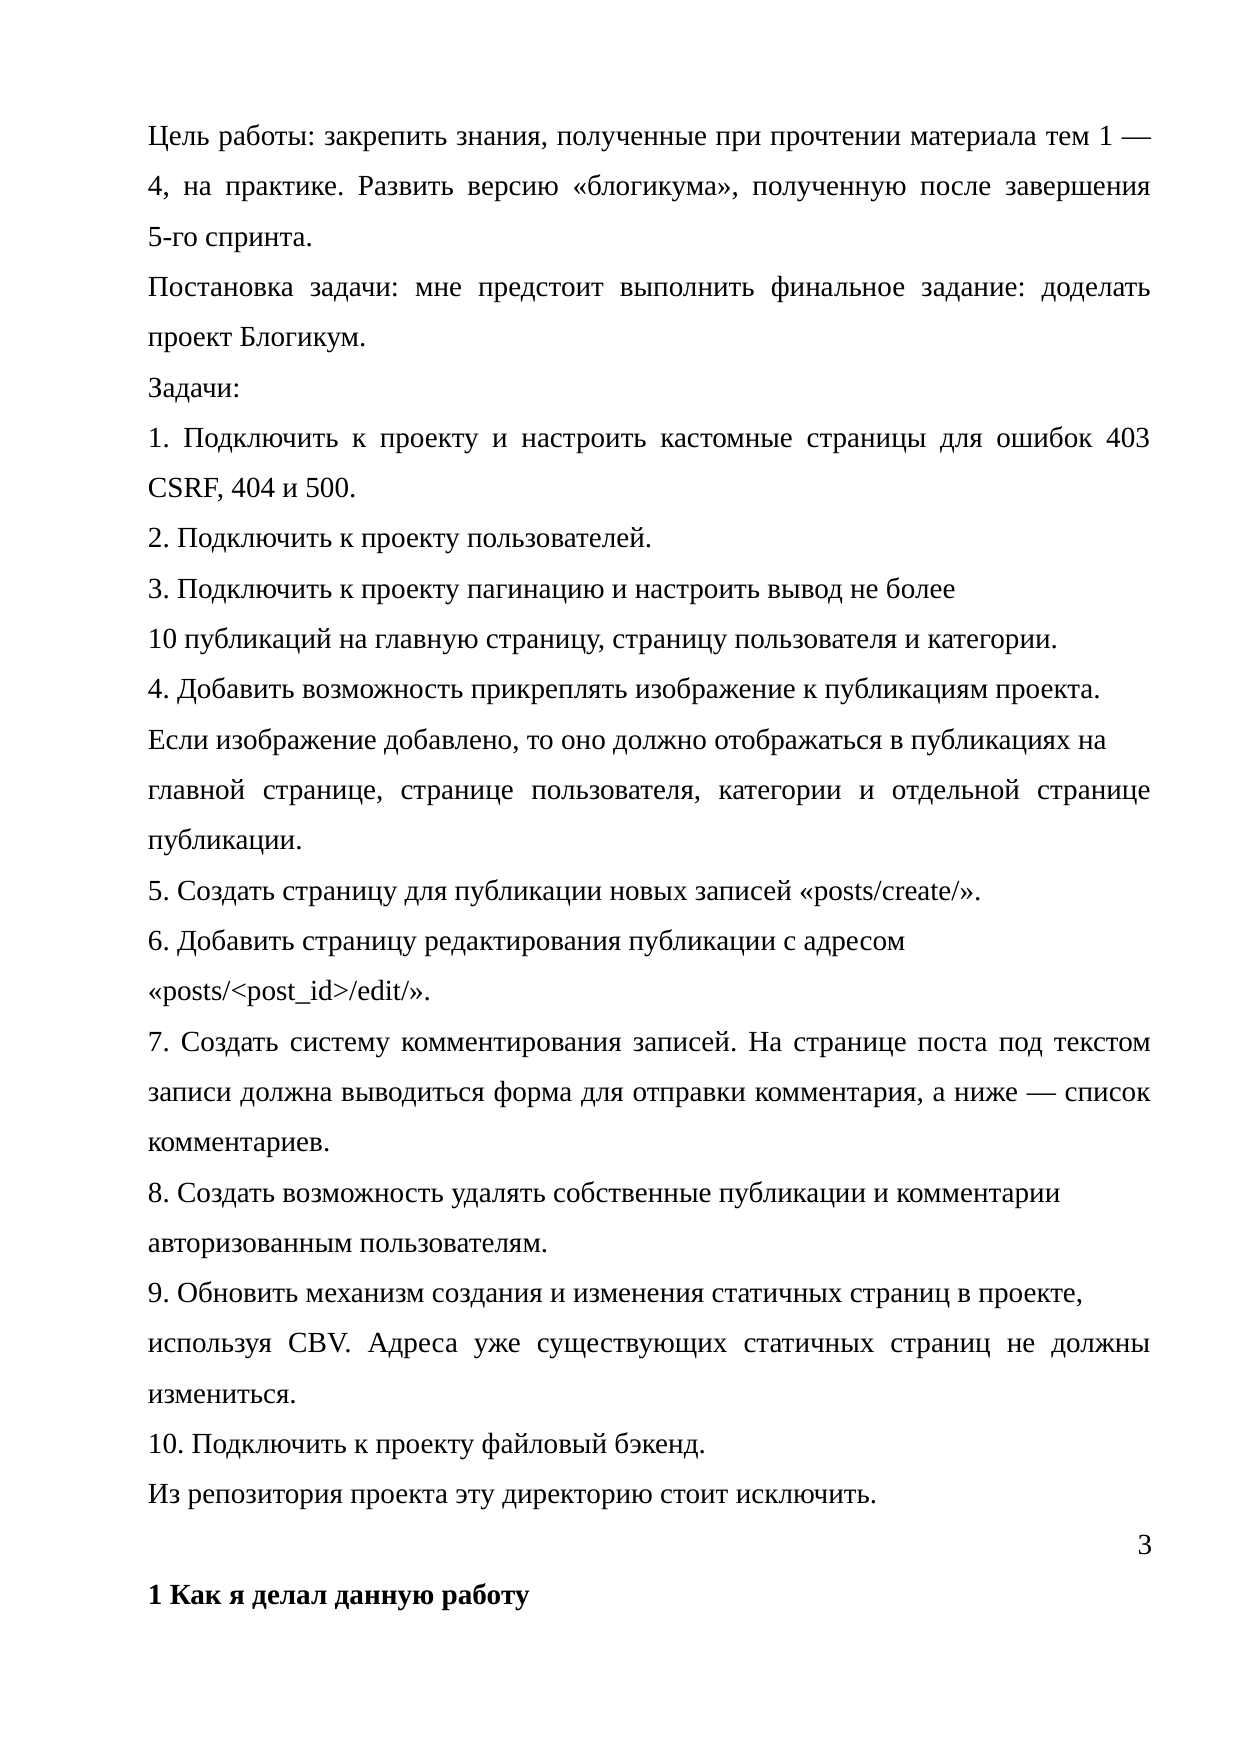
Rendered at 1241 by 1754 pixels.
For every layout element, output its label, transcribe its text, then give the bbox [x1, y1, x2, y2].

text главной странице, странице пользователя, категории и отдельной странице публикации. [148, 772, 1152, 856]
text 2. Подключить к проекту пользователей. [148, 521, 1152, 554]
text 1. Подключить к проекту и настроить кастомные страницы для ошибок 403 CSRF, 404 и 500. [148, 420, 1152, 504]
text Задачи: [148, 370, 1152, 403]
text 9. Обновить механизм создания и изменения статичных страниц в проекте, [148, 1275, 1152, 1309]
text 10 публикаций на главную страницу, страницу пользователя и категории. [148, 621, 1152, 655]
text авторизованным пользователям. [148, 1225, 1152, 1258]
text 3 [148, 1527, 1152, 1560]
text используя CBV. Адреса уже существующих статичных страниц не должны измениться. [148, 1326, 1152, 1409]
text 6. Добавить страницу редактирования публикации с адресом [148, 923, 1152, 957]
text «posts/<post_id>/edit/». [148, 973, 1152, 1007]
text 4. Добавить возможность прикреплять изображение к публикациям проекта. [148, 672, 1152, 705]
text 8. Создать возможность удалять собственные публикации и комментарии [148, 1175, 1152, 1208]
text Постановка задачи: мне предстоит выполнить финальное задание: доделать проект Блогикум. [148, 269, 1152, 353]
text Если изображение добавлено, то оно должно отображаться в публикациях на [148, 722, 1152, 755]
text Цель работы: закрепить знания, полученные при прочтении материала тем 1 — 4, на практике. Развить версию «блогикума», полученную после завершения 5-го спринта. [148, 118, 1152, 252]
text Из репозитория проекта эту директорию стоит исключить. [148, 1477, 1152, 1510]
text 7. Создать систему комментирования записей. На странице поста под текстом записи должна выводиться форма для отправки комментария, а ниже — список комментариев. [148, 1024, 1152, 1158]
text 3. Подключить к проекту пагинацию и настроить вывод не более [148, 571, 1152, 604]
text 1 Как я делал данную работу [148, 1577, 1152, 1611]
text 10. Подключить к проекту файловый бэкенд. [148, 1426, 1152, 1460]
text 5. Создать страницу для публикации новых записей «posts/create/». [148, 873, 1152, 906]
